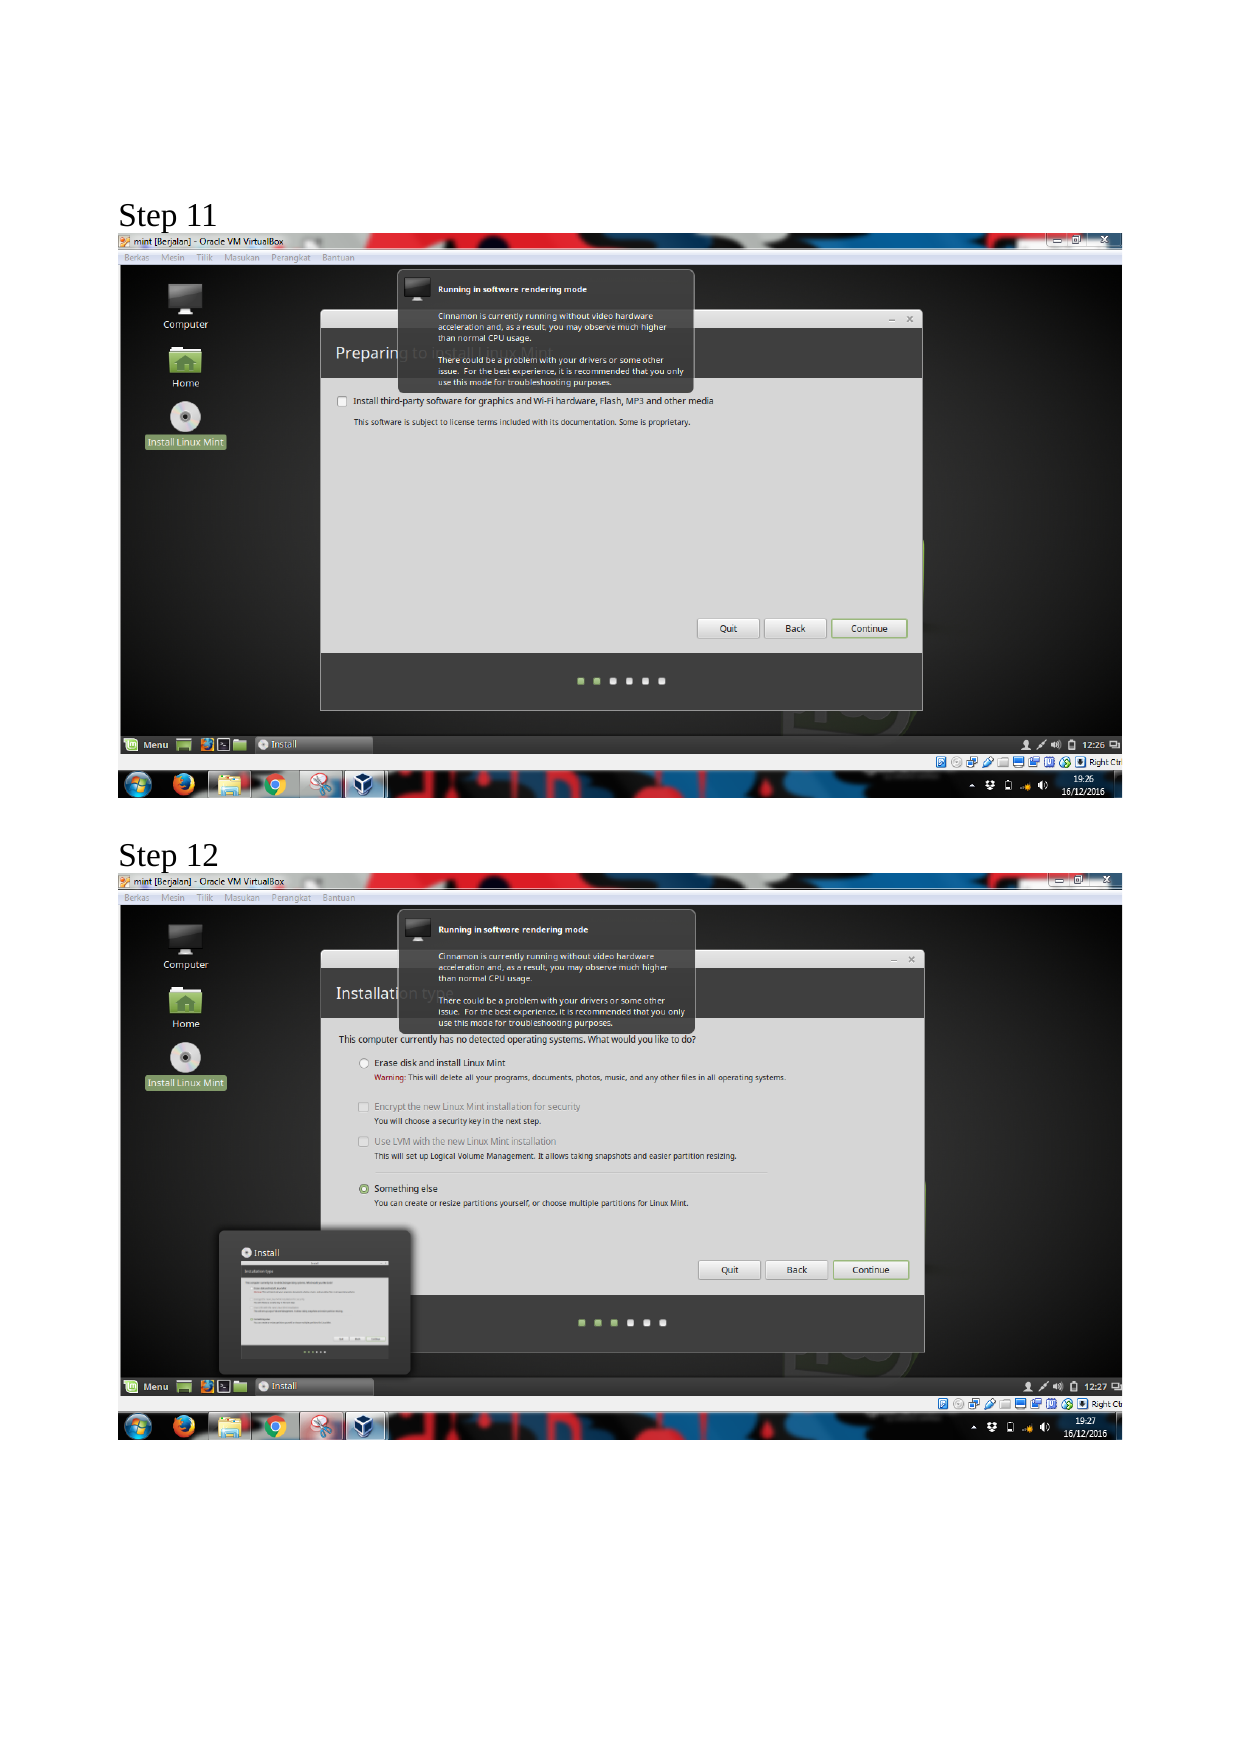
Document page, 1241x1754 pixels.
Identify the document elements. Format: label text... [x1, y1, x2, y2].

text Step 12 [118, 836, 1122, 873]
picture [118, 873, 1123, 1440]
picture [118, 233, 1123, 798]
text Step 11 [118, 195, 1122, 233]
